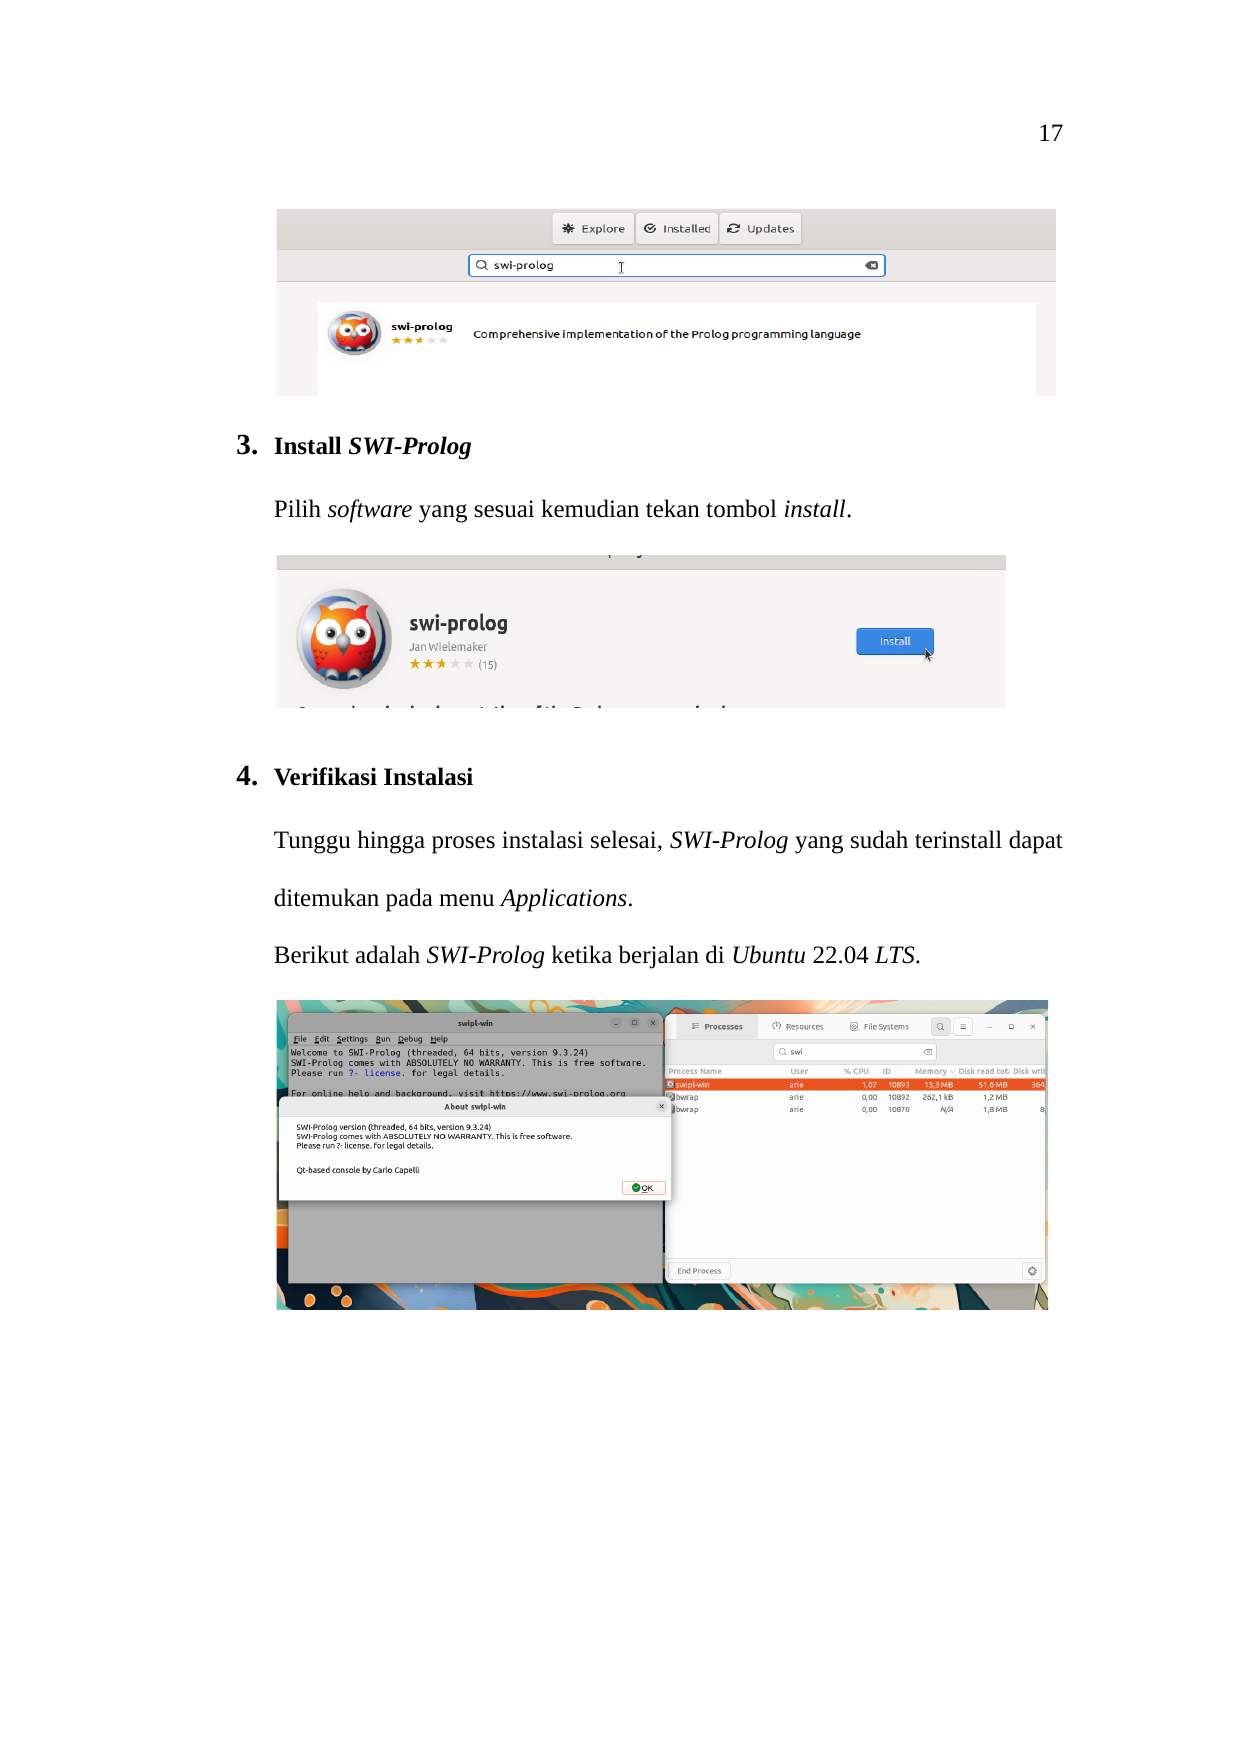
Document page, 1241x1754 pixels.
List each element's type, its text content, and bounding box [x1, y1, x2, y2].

list Pilih software yang sesuai kemudian tekan tombol install. [236, 494, 1063, 523]
list Berikut adalah SWI-Prolog ketika berjalan di Ubuntu 22.04 LTS. [236, 940, 1063, 969]
list Verifikasi Instalasi [236, 758, 1063, 792]
picture [276, 1000, 1049, 1310]
list Install SWI-Prolog [236, 427, 1063, 461]
picture [276, 555, 1006, 568]
list Tunggu hingga proses instalasi selesai, SWI-Prolog yang sudah terinstall dapat ditemukan pada menu Applications. [236, 825, 1063, 911]
